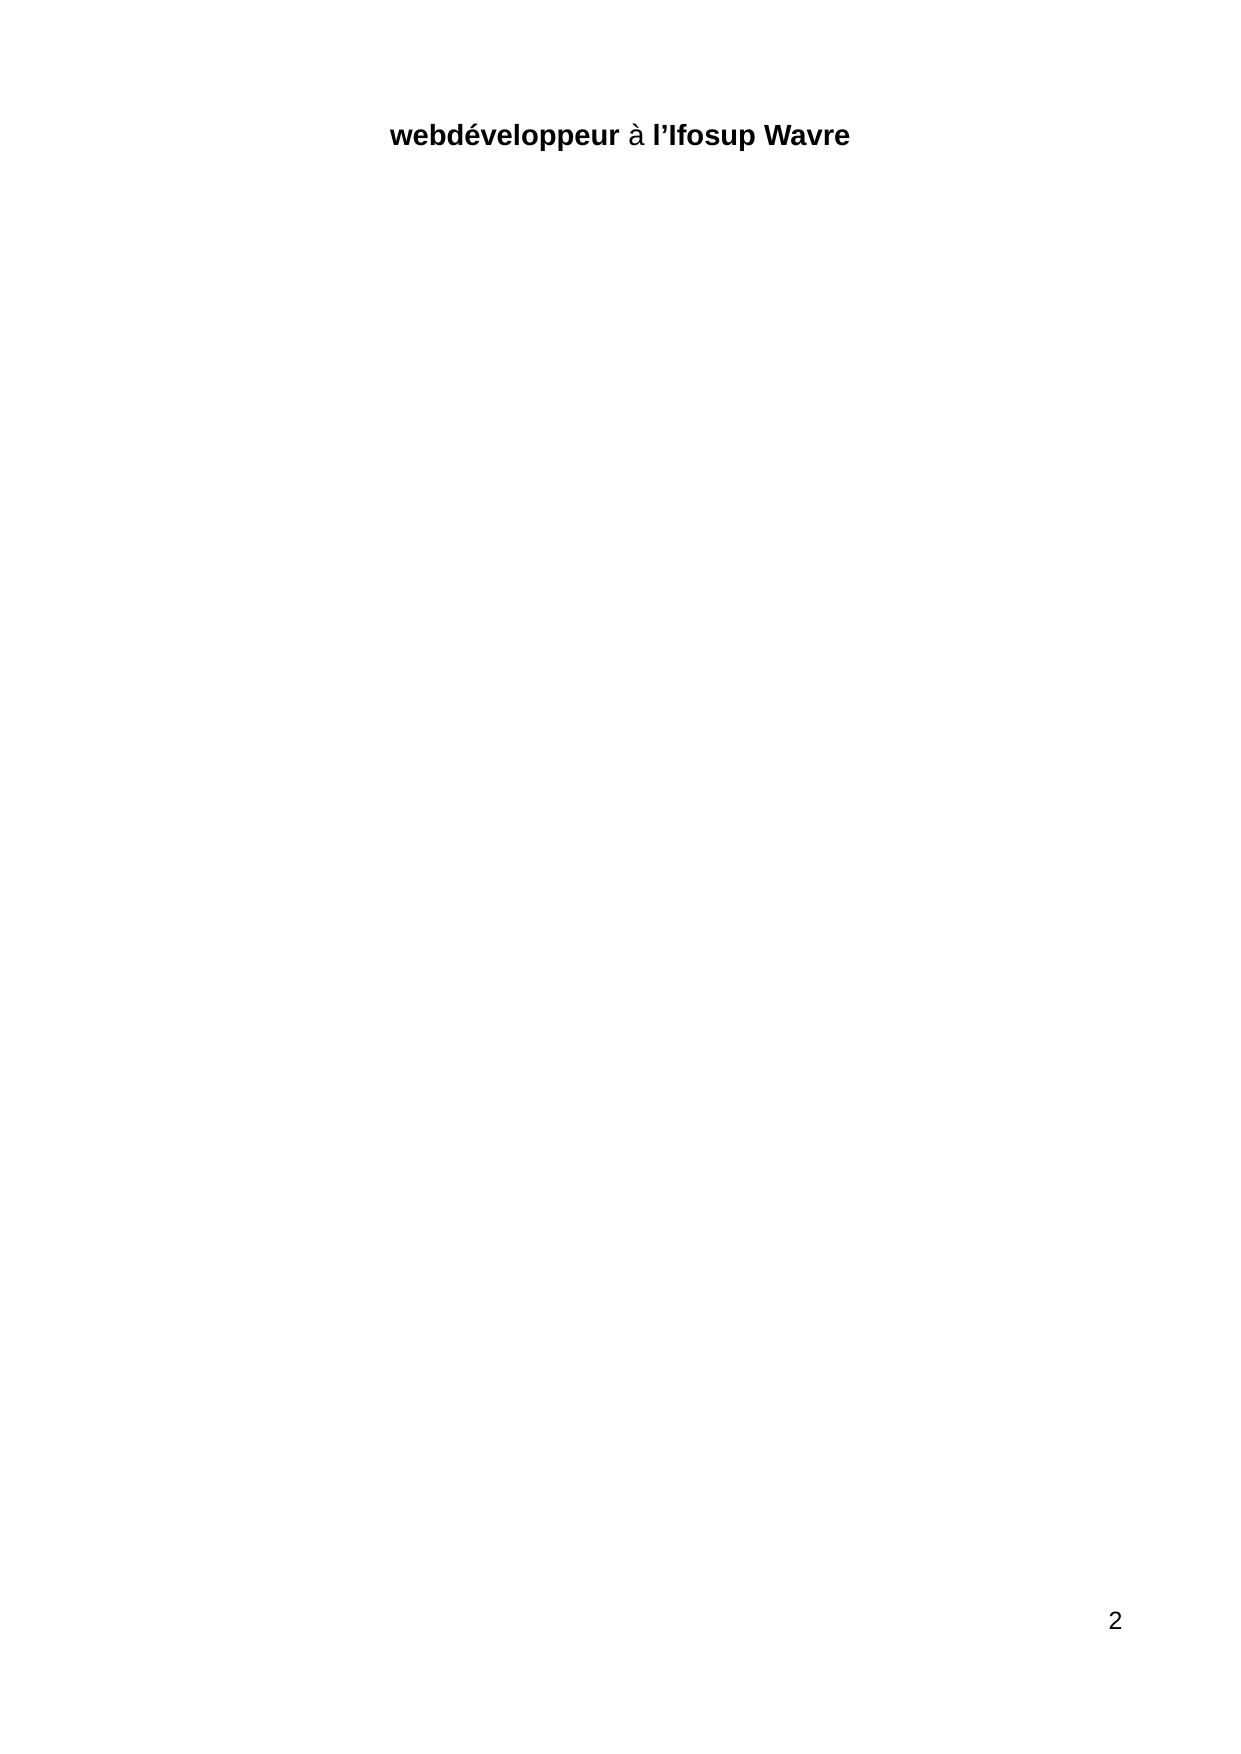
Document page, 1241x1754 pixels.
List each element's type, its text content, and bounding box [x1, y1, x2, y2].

text webdéveloppeur à l’Ifosup Wavre [118, 118, 1122, 152]
